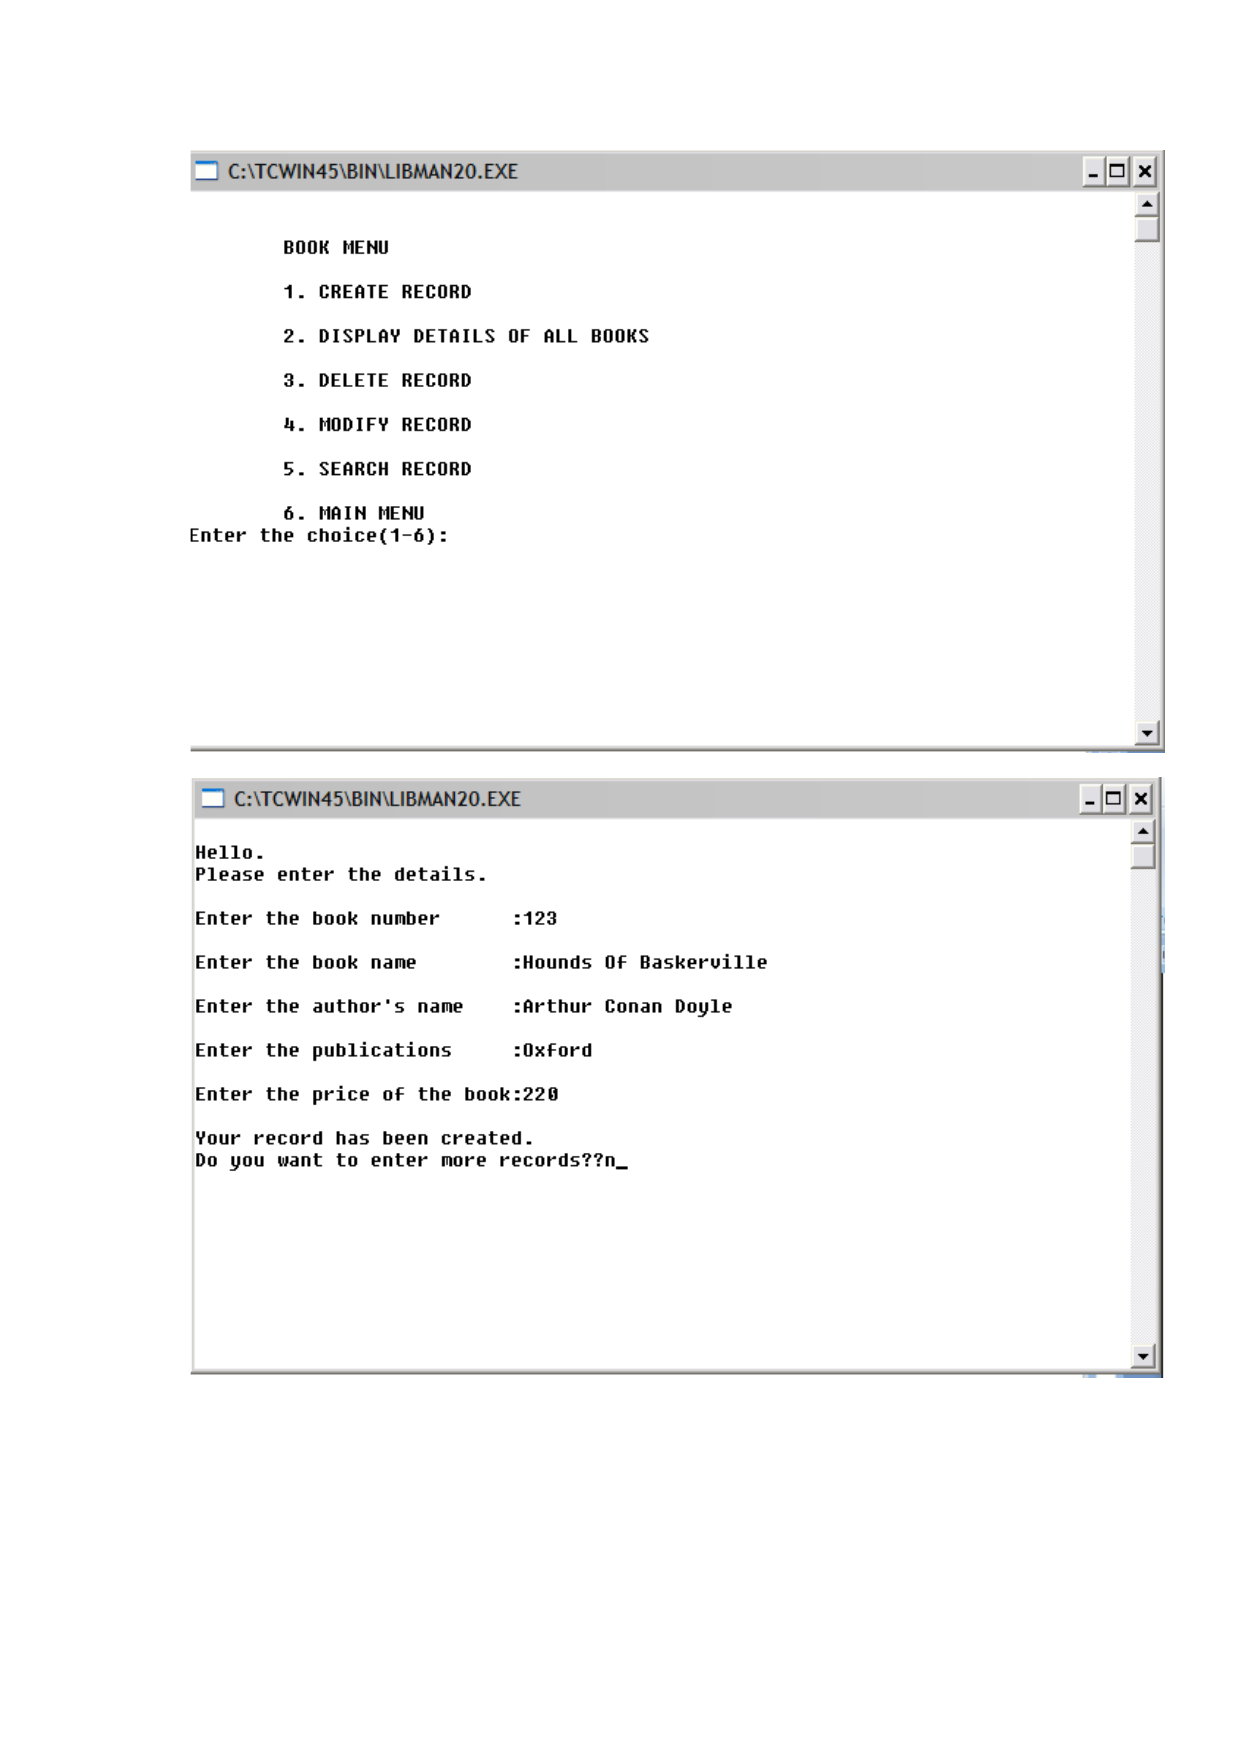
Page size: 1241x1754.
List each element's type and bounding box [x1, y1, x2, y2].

picture [190, 777, 409, 1378]
picture [190, 150, 433, 753]
